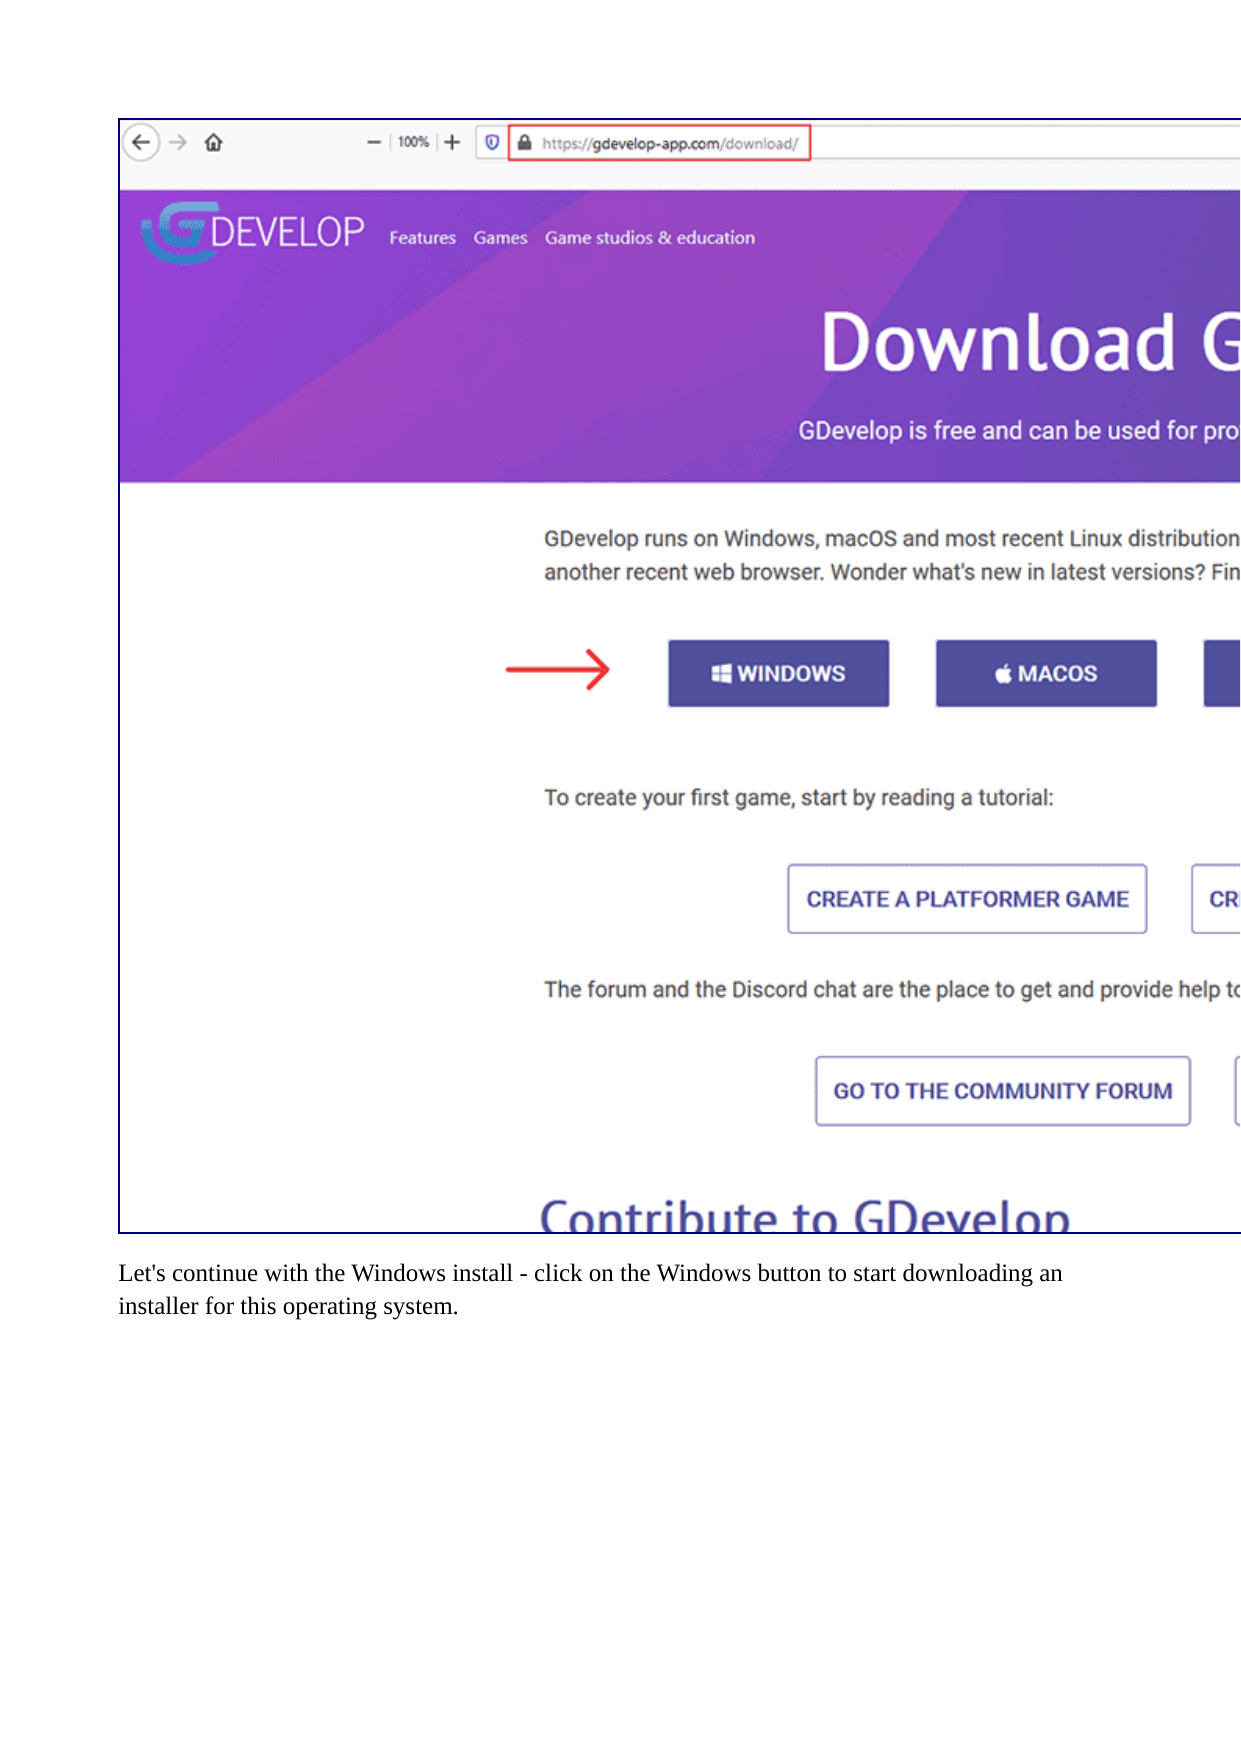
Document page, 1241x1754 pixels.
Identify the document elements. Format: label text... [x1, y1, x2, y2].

picture [120, 120, 1241, 1232]
text Let's continue with the Windows install - click on the Windows button to start downloading an installer for this operating system. [118, 1258, 1122, 1320]
